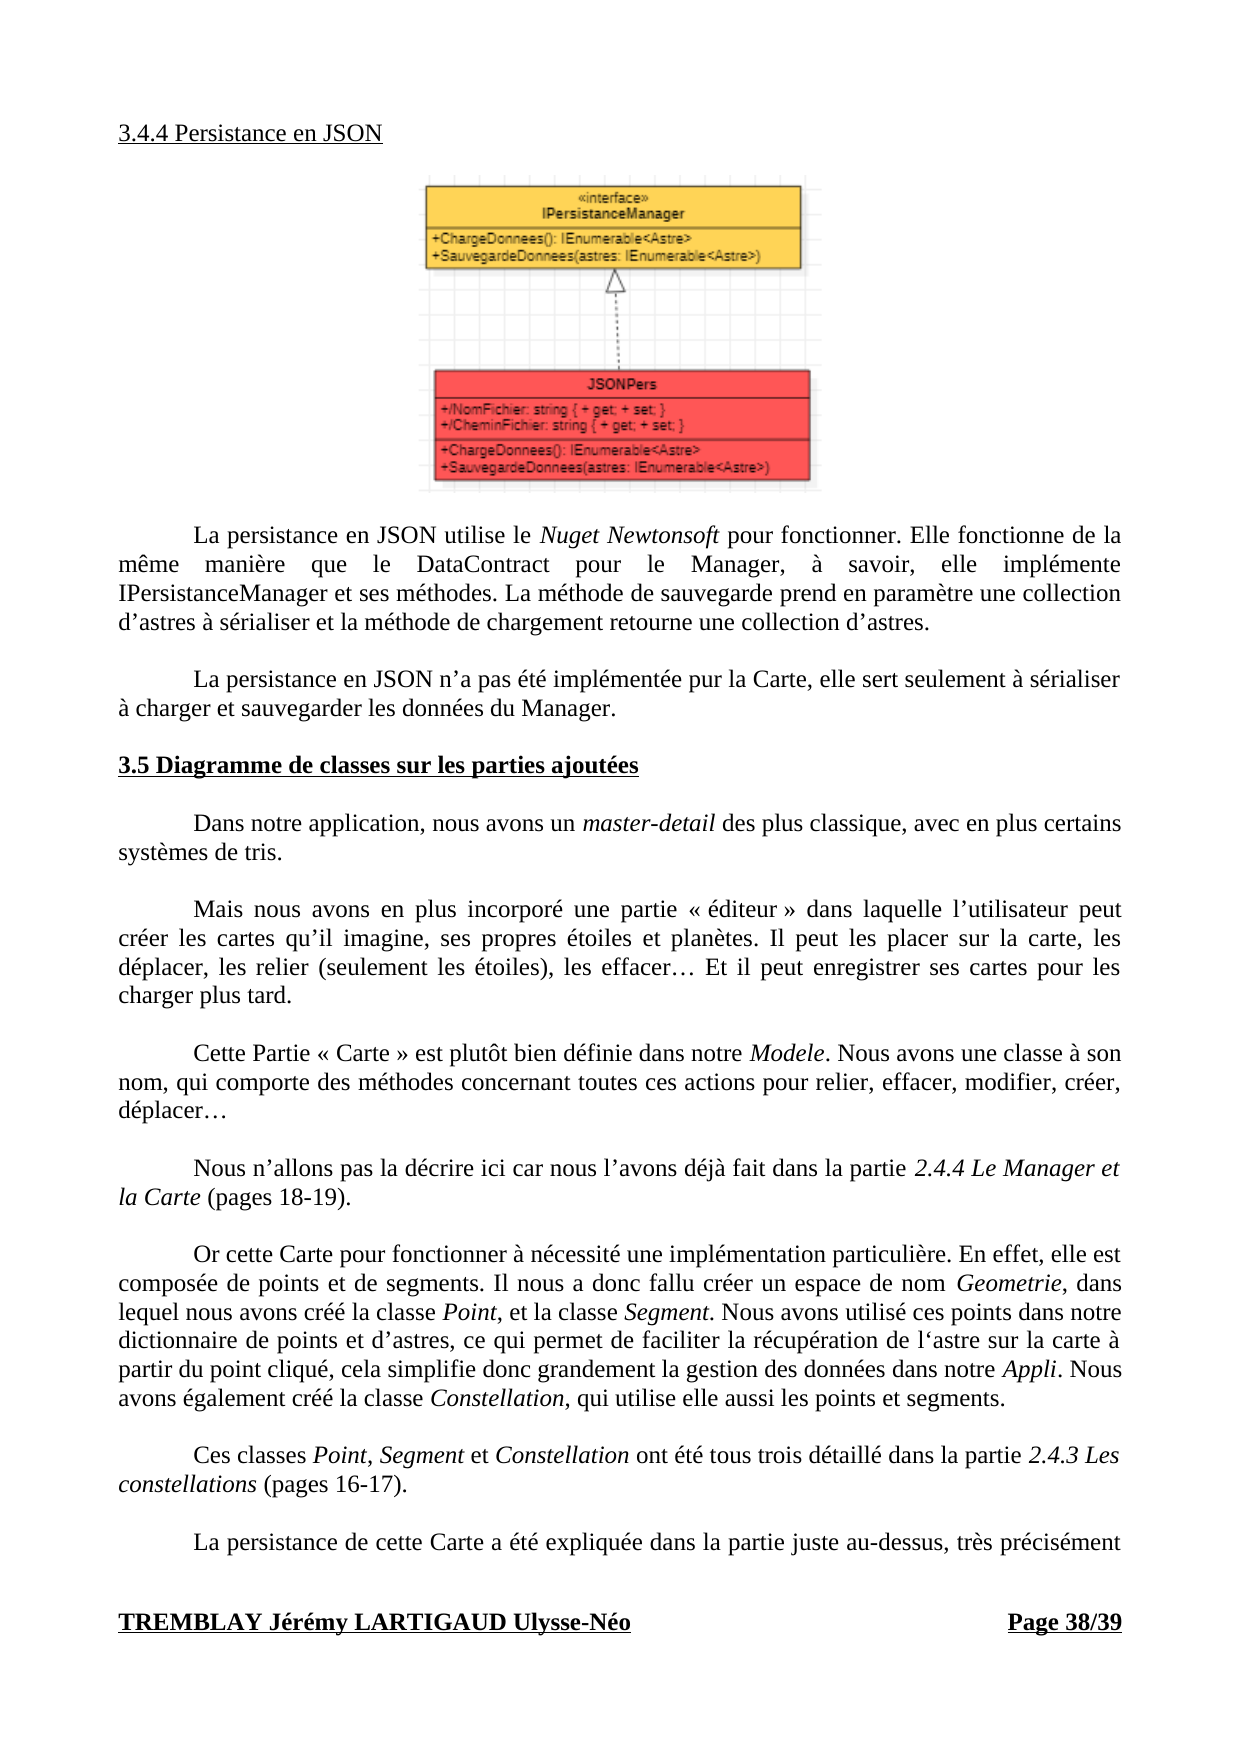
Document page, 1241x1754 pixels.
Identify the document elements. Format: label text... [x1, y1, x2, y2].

text Ces classes Point, Segment et Constellation ont été tous trois détaillé dans la partie 2.4.3 Les constellations (pages 16-17). [118, 1441, 1122, 1498]
text La persistance en JSON utilise le Nuget Newtonsoft pour fonctionner. Elle fonctionne de la même manière que le DataContract pour le Manager, à savoir, elle implémente IPersistanceManager et ses méthodes. La méthode de sauvegarde prend en paramètre une collection d’astres à sérialiser et la méthode de chargement retourne une collection d’astres. [118, 521, 1122, 636]
text 3.4.4 Persistance en JSON [118, 118, 1122, 147]
text La persistance de cette Carte a été expliquée dans la partie juste au-dessus, très précisément [118, 1527, 1122, 1556]
text Dans notre application, nous avons un master-detail des plus classique, avec en plus certains systèmes de tris. [118, 808, 1122, 866]
text Nous n’allons pas la décrire ici car nous l’avons déjà fait dans la partie 2.4.4 Le Manager et la Carte (pages 18-19). [118, 1153, 1122, 1211]
text La persistance en JSON n’a pas été implémentée pur la Carte, elle sert seulement à sérialiser à charger et sauvegarder les données du Manager. [118, 664, 1122, 722]
text Mais nous avons en plus incorporé une partie « éditeur » dans laquelle l’utilisateur peut créer les cartes qu’il imagine, ses propres étoiles et planètes. Il peut les placer sur la carte, les déplacer, les relier (seulement les étoiles), les effacer… Et il peut enregistrer ses cartes pour les charger plus tard. [118, 894, 1122, 1009]
text Cette Partie « Carte » est plutôt bien définie dans notre Modele. Nous avons une classe à son nom, qui comporte des méthodes concernant toutes ces actions pour relier, effacer, modifier, créer, déplacer… [118, 1038, 1122, 1124]
text Or cette Carte pour fonctionner à nécessité une implémentation particulière. En effet, elle est composée de points et de segments. Il nous a donc fallu créer un espace de nom Geometrie, dans lequel nous avons créé la classe Point, et la classe Segment. Nous avons utilisé ces points dans notre dictionnaire de points et d’astres, ce qui permet de faciliter la récupération de l‘astre sur la carte à partir du point cliqué, cela simplifie donc grandement la gestion des données dans notre Appli. Nous avons également créé la classe Constellation, qui utilise elle aussi les points et segments. [118, 1239, 1122, 1412]
text 3.5 Diagramme de classes sur les parties ajoutées [118, 751, 1122, 779]
picture [418, 175, 822, 493]
